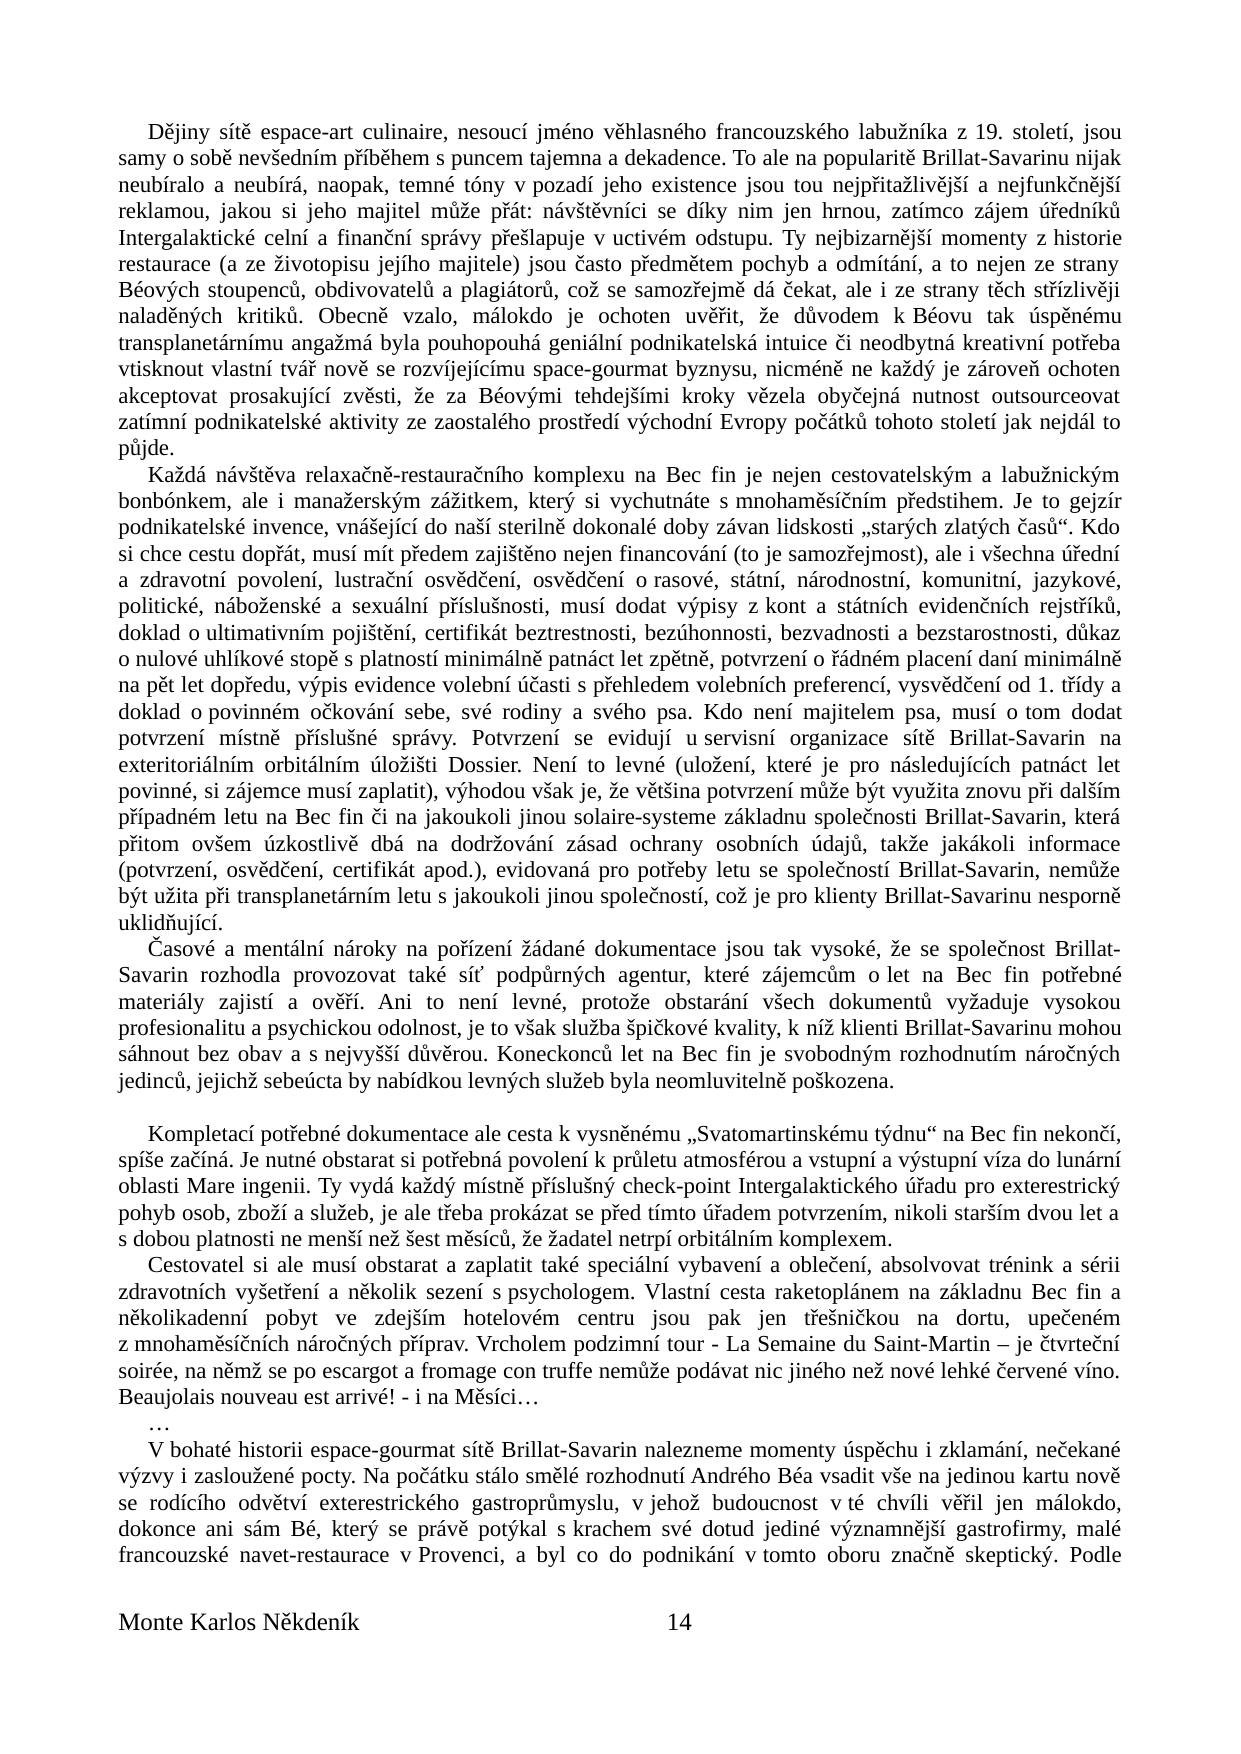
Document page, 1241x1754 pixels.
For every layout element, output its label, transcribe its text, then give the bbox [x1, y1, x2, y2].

text V bohaté historii espace-gourmat sítě Brillat-Savarin nalezneme momenty úspěchu i zklamání, nečekané výzvy i zasloužené pocty. Na počátku stálo smělé rozhodnutí Andrého Béa vsadit vše na jedinou kartu nově se rodícího odvětví exterestrického gastroprůmyslu, v jehož budoucnost v té chvíli věřil jen málokdo, dokonce ani sám Bé, který se právě potýkal s krachem své dotud jediné významnější gastrofirmy, malé francouzské navet-restaurace v Provenci, a byl co do podnikání v tomto oboru značně skeptický. Podle [118, 1436, 1122, 1568]
text Dějiny sítě espace-art culinaire, nesoucí jméno věhlasného francouzského labužníka z 19. století, jsou samy o sobě nevšedním příběhem s puncem tajemna a dekadence. To ale na popularitě Brillat-Savarinu nijak neubíralo a neubírá, naopak, temné tóny v pozadí jeho existence jsou tou nejpřitažlivější a nejfunkčnější reklamou, jakou si jeho majitel může přát: návštěvníci se díky nim jen hrnou, zatímco zájem úředníků Intergalaktické celní a finanční správy přešlapuje v uctivém odstupu. Ty nejbizarnější momenty z historie restaurace (a ze životopisu jejího majitele) jsou často předmětem pochyb a odmítání, a to nejen ze strany Béových stoupenců, obdivovatelů a plagiátorů, což se samozřejmě dá čekat, ale i ze strany těch střízlivěji naladěných kritiků. Obecně vzalo, málokdo je ochoten uvěřit, že důvodem k Béovu tak úspěnému transplanetárnímu angažmá byla pouhopouhá geniální podnikatelská intuice či neodbytná kreativní potřeba vtisknout vlastní tvář nově se rozvíjejícímu space-gourmat byznysu, nicméně ne každý je zároveň ochoten akceptovat prosakující zvěsti, že za Béovými tehdejšími kroky vězela obyčejná nutnost outsourceovat zatímní podnikatelské aktivity ze zaostalého prostředí východní Evropy počátků tohoto století jak nejdál to půjde. [118, 118, 1122, 461]
text Každá návštěva relaxačně-restauračního komplexu na Bec fin je nejen cestovatelským a labužnickým bonbónkem, ale i manažerským zážitkem, který si vychutnáte s mnohaměsíčním předstihem. Je to gejzír podnikatelské invence, vnášející do naší sterilně dokonalé doby závan lidskosti „starých zlatých časů“. Kdo si chce cestu dopřát, musí mít předem zajištěno nejen financování (to je samozřejmost), ale i všechna úřední a zdravotní povolení, lustrační osvědčení, osvědčení o rasové, státní, národnostní, komunitní, jazykové, politické, náboženské a sexuální příslušnosti, musí dodat výpisy z kont a státních evidenčních rejstříků, doklad o ultimativním pojištění, certifikát beztrestnosti, bezúhonnosti, bezvadnosti a bezstarostnosti, důkaz o nulové uhlíkové stopě s platností minimálně patnáct let zpětně, potvrzení o řádném placení daní minimálně na pět let dopředu, výpis evidence volební účasti s přehledem volebních preferencí, vysvědčení od 1. třídy a doklad o povinném očkování sebe, své rodiny a svého psa. Kdo není majitelem psa, musí o tom dodat potvrzení místně příslušné správy. Potvrzení se evidují u servisní organizace sítě Brillat-Savarin na exteritoriálním orbitálním úložišti Dossier. Není to levné (uložení, které je pro následujících patnáct let povinné, si zájemce musí zaplatit), výhodou však je, že většina potvrzení může být využita znovu při dalším případném letu na Bec fin či na jakoukoli jinou solaire-systeme základnu společnosti Brillat-Savarin, která přitom ovšem úzkostlivě dbá na dodržování zásad ochrany osobních údajů, takže jakákoli informace (potvrzení, osvědčení, certifikát apod.), evidovaná pro potřeby letu se společností Brillat-Savarin, nemůže být užita při transplanetárním letu s jakoukoli jinou společností, což je pro klienty Brillat-Savarinu nesporně uklidňující. [118, 461, 1122, 935]
text … [118, 1409, 1122, 1436]
text Kompletací potřebné dokumentace ale cesta k vysněnému „Svatomartinskému týdnu“ na Bec fin nekončí, spíše začíná. Je nutné obstarat si potřebná povolení k průletu atmosférou a vstupní a výstupní víza do lunární oblasti Mare ingenii. Ty vydá každý místně příslušný check-point Intergalaktického úřadu pro exterestrický pohyb osob, zboží a služeb, je ale třeba prokázat se před tímto úřadem potvrzením, nikoli starším dvou let a s dobou platnosti ne menší než šest měsíců, že žadatel netrpí orbitálním komplexem. [118, 1119, 1122, 1251]
text Cestovatel si ale musí obstarat a zaplatit také speciální vybavení a oblečení, absolvovat trénink a sérii zdravotních vyšetření a několik sezení s psychologem. Vlastní cesta raketoplánem na základnu Bec fin a několikadenní pobyt ve zdejším hotelovém centru jsou pak jen třešničkou na dortu, upečeném z mnohaměsíčních náročných příprav. Vrcholem podzimní tour - La Semaine du Saint-Martin – je čtvrteční soirée, na němž se po escargot a fromage con truffe nemůže podávat nic jiného než nové lehké červené víno. Beaujolais nouveau est arrivé! - i na Měsíci… [118, 1251, 1122, 1409]
text Časové a mentální nároky na pořízení žádané dokumentace jsou tak vysoké, že se společnost Brillat-Savarin rozhodla provozovat také síť podpůrných agentur, které zájemcům o let na Bec fin potřebné materiály zajistí a ověří. Ani to není levné, protože obstarání všech dokumentů vyžaduje vysokou profesionalitu a psychickou odolnost, je to však služba špičkové kvality, k níž klienti Brillat-Savarinu mohou sáhnout bez obav a s nejvyšší důvěrou. Koneckonců let na Bec fin je svobodným rozhodnutím náročných jedinců, jejichž sebeúcta by nabídkou levných služeb byla neomluvitelně poškozena. [118, 935, 1122, 1093]
